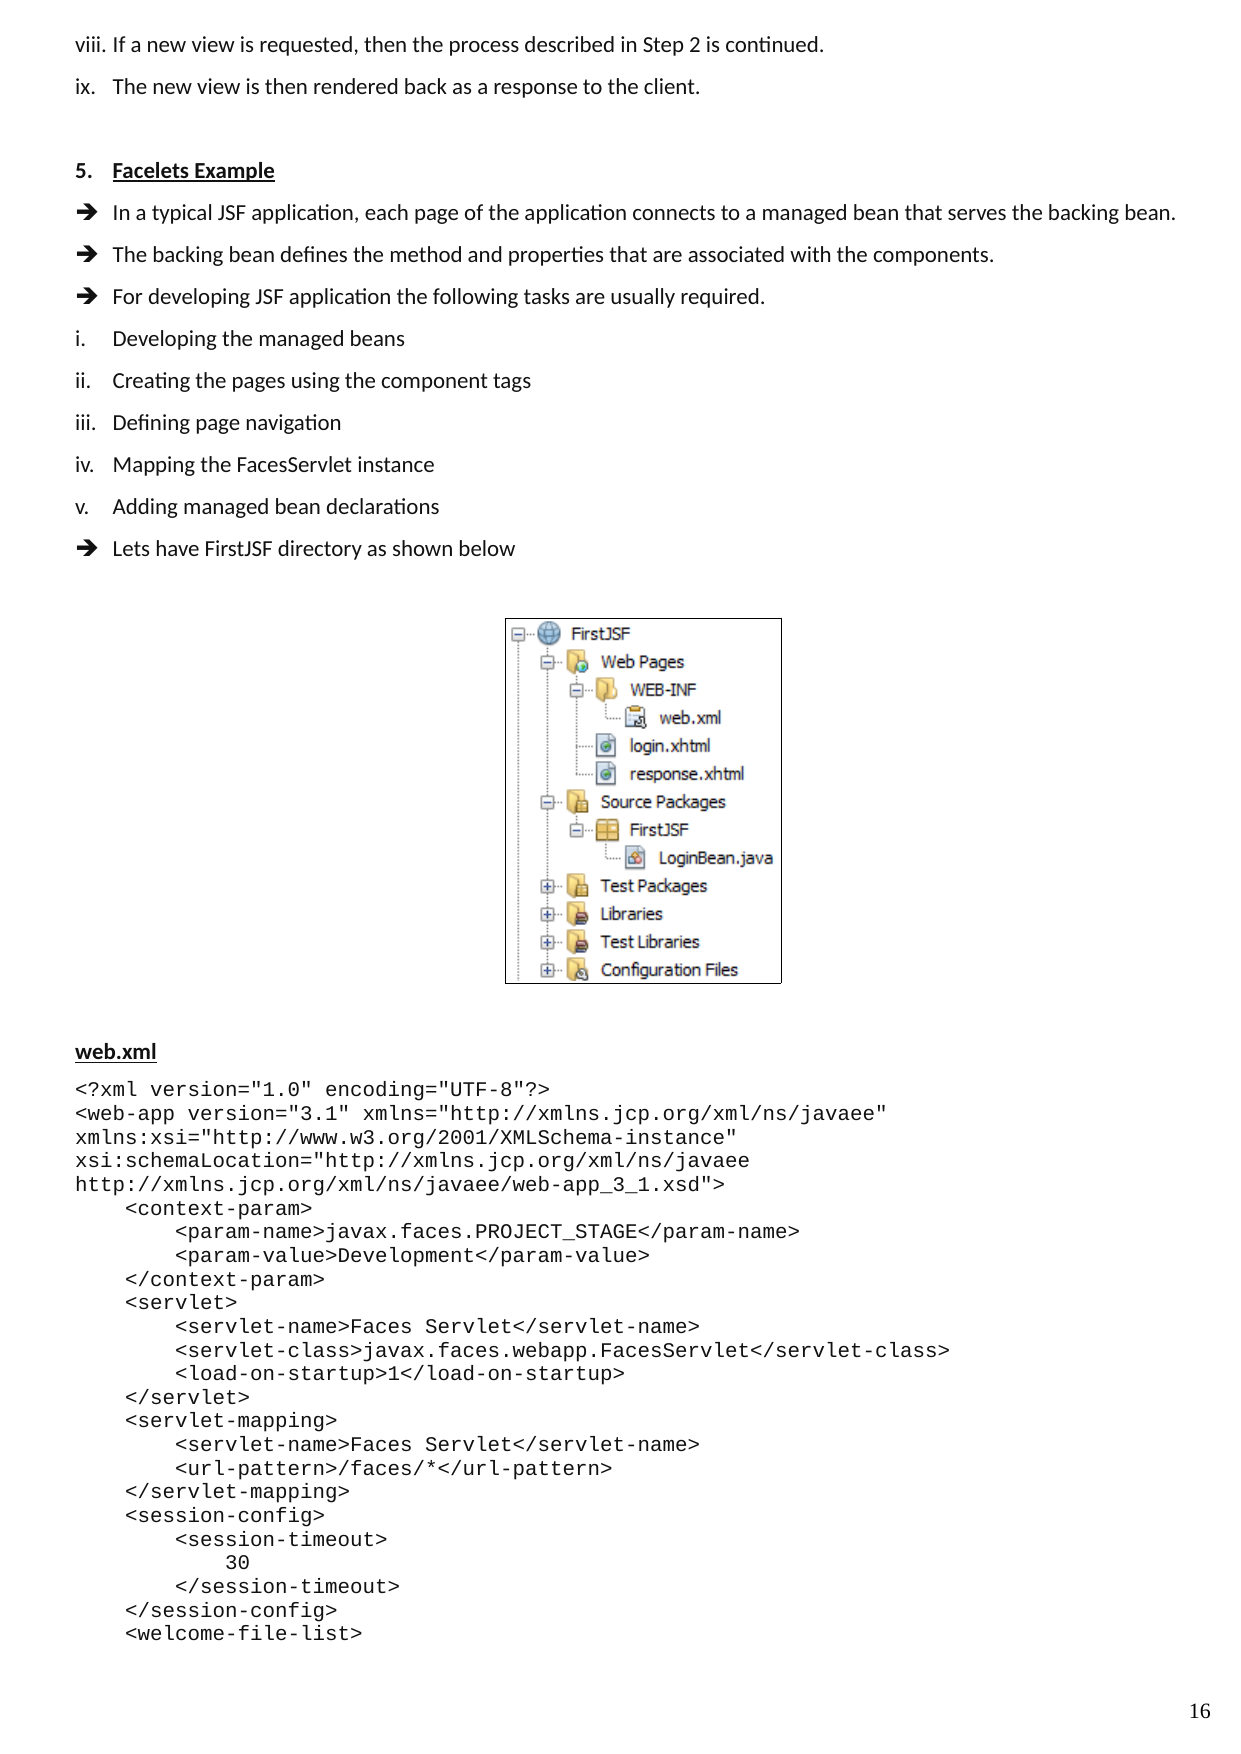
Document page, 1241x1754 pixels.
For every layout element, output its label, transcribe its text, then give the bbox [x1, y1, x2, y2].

text </context-param> [75, 1269, 1211, 1292]
text <servlet-mapping> [75, 1411, 1211, 1434]
text <load-on-startup>1</load-on-startup> [75, 1363, 1211, 1387]
text web.xml [75, 1037, 1211, 1066]
list For developing JSF application the following tasks are usually required. [75, 282, 1211, 310]
text </session-config> [75, 1600, 1211, 1623]
list In a typical JSF application, each page of the application connects to a managed bean that serves the backing bean. [75, 198, 1211, 226]
text <servlet> [75, 1292, 1211, 1316]
list Creating the pages using the component tags [75, 366, 1211, 394]
text viii. If a new view is requested, then the process described in Step 2 is continued. [75, 30, 1211, 58]
text </servlet> [75, 1387, 1211, 1411]
text <welcome-file-list> [75, 1623, 1211, 1647]
list Mapping the FacesServlet instance [75, 450, 1211, 478]
text <param-name>javax.faces.PROJECT_STAGE</param-name> [75, 1221, 1211, 1245]
text 30 [75, 1552, 1211, 1576]
text <context-param> [75, 1198, 1211, 1221]
text <?xml version="1.0" encoding="UTF-8"?> [75, 1079, 1211, 1103]
text <session-config> [75, 1505, 1211, 1529]
list Developing the managed beans [75, 324, 1211, 352]
text <servlet-name>Faces Servlet</servlet-name> [75, 1316, 1211, 1339]
list Lets have FirstJSF directory as shown below [75, 534, 1211, 562]
text ix. The new view is then rendered back as a response to the client. [75, 72, 1211, 100]
text </servlet-mapping> [75, 1481, 1211, 1505]
text <servlet-name>Faces Servlet</servlet-name> [75, 1434, 1211, 1458]
text 5. Facelets Example [75, 156, 1211, 184]
list Defining page navigation [75, 408, 1211, 436]
text </session-timeout> [75, 1576, 1211, 1600]
text <servlet-class>javax.faces.webapp.FacesServlet</servlet-class> [75, 1339, 1211, 1363]
text <param-value>Development</param-value> [75, 1245, 1211, 1269]
list The backing bean defines the method and properties that are associated with the components. [75, 240, 1211, 268]
list Adding managed bean declarations [75, 492, 1211, 520]
text <web-app version="3.1" xmlns="http://xmlns.jcp.org/xml/ns/javaee" xmlns:xsi="http://www.w3.org/2001/XMLSchema-instance" xsi:schemaLocation="http://xmlns.jcp.org/xml/ns/javaee http://xmlns.jcp.org/xml/ns/javaee/web-app_3_1.xsd"> [75, 1103, 1211, 1198]
text <url-pattern>/faces/*</url-pattern> [75, 1458, 1211, 1481]
text <session-timeout> [75, 1529, 1211, 1552]
